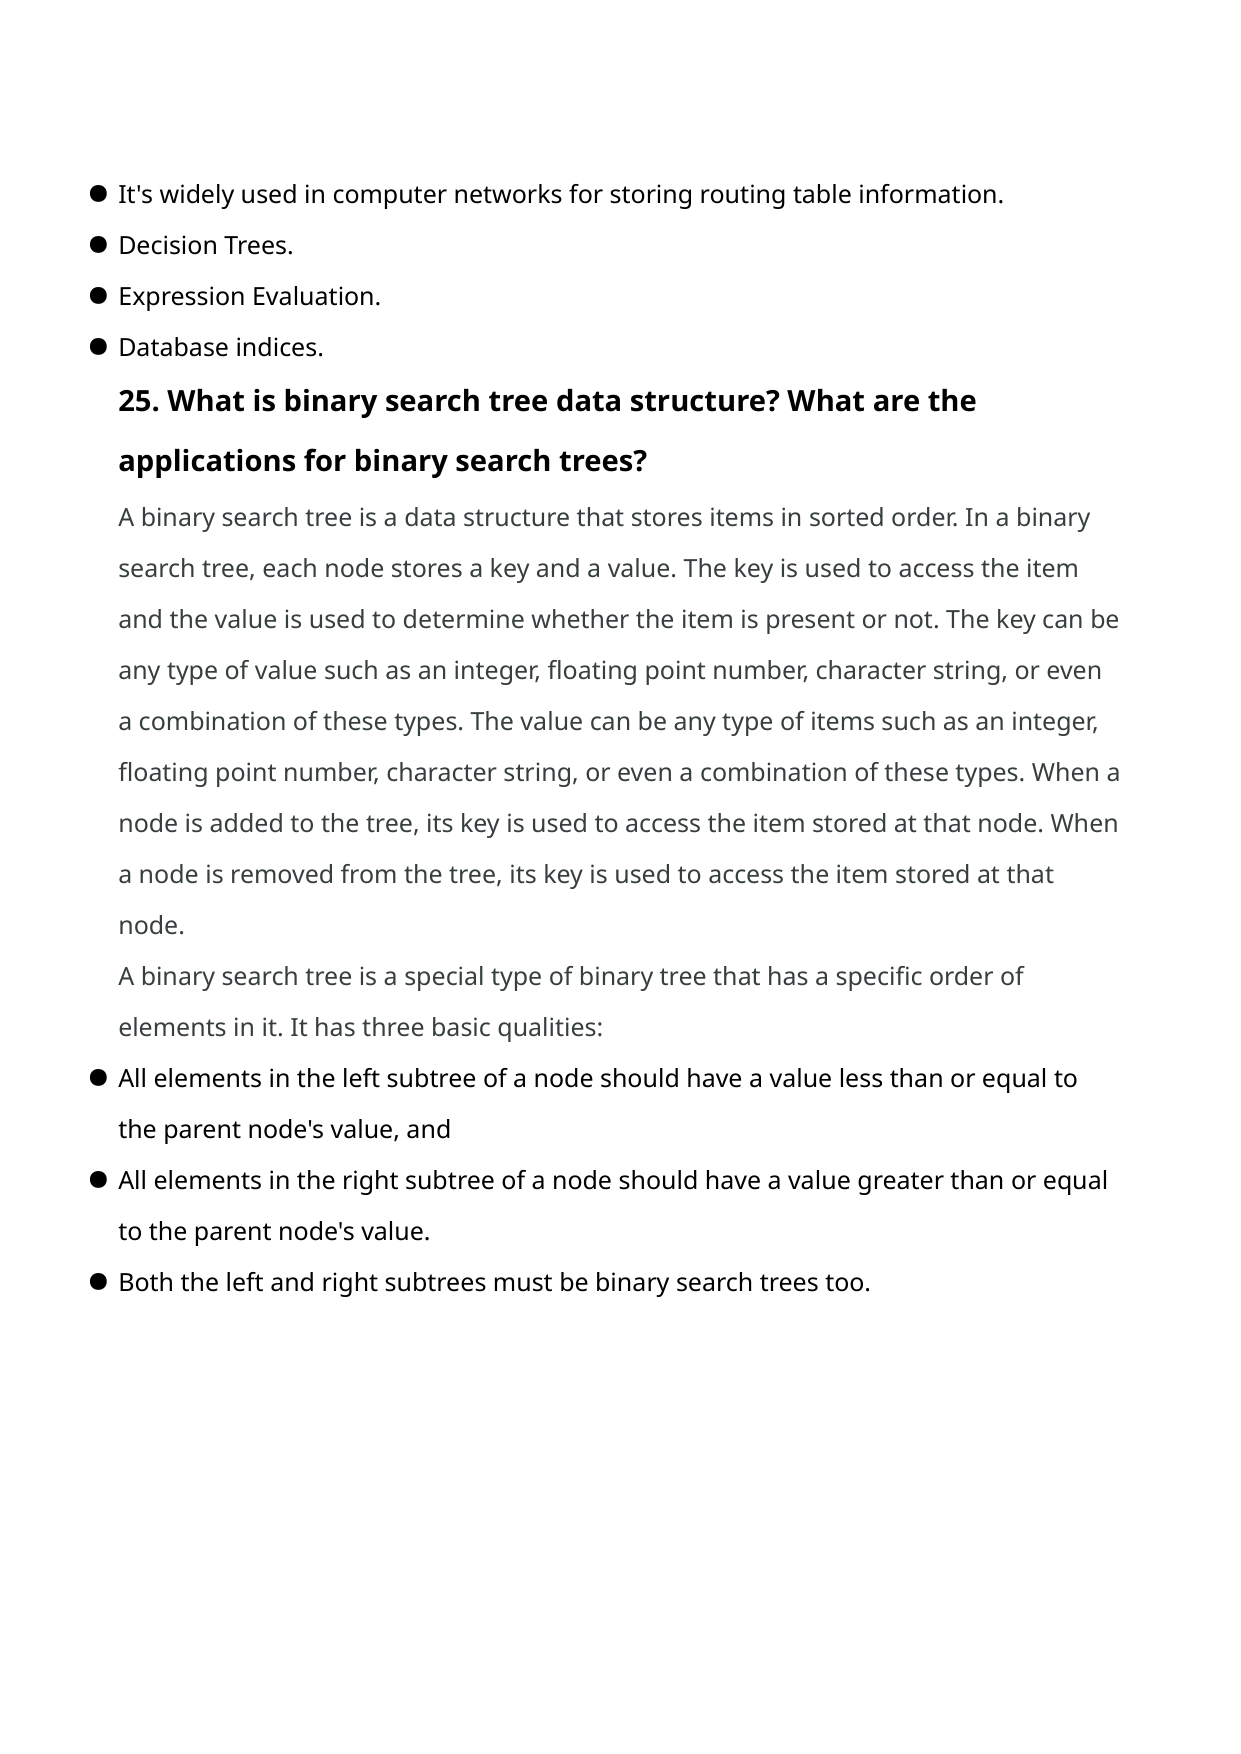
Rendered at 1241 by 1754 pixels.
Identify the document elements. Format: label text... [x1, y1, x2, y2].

list All elements in the left subtree of a node should have a value less than or equal to the parent node's value, and [118, 1061, 1122, 1146]
list All elements in the right subtree of a node should have a value greater than or equal to the parent node's value. [118, 1163, 1122, 1248]
text A binary search tree is a special type of binary tree that has a specific order of elements in it. It has three basic qualities: [118, 959, 1122, 1044]
list It's widely used in computer networks for storing routing table information. [118, 176, 1122, 210]
list Both the left and right subtrees must be binary search trees too. [118, 1265, 1122, 1299]
text A binary search tree is a data structure that stores items in sorted order. In a binary search tree, each node stores a key and a value. The key is used to access the item and the value is used to determine whether the item is present or not. The key can be any type of value such as an integer, floating point number, character string, or even a combination of these types. The value can be any type of items such as an integer, floating point number, character string, or even a combination of these types. When a node is added to the tree, its key is used to access the item stored at that node. When a node is removed from the tree, its key is used to access the item stored at that node. [118, 499, 1122, 942]
list Decision Trees. [118, 227, 1122, 261]
list Expression Evaluation. [118, 278, 1122, 312]
list Database indices. [118, 329, 1122, 363]
subtitle 25. What is binary search tree data structure? What are the applications for binary search trees? [118, 381, 1122, 480]
